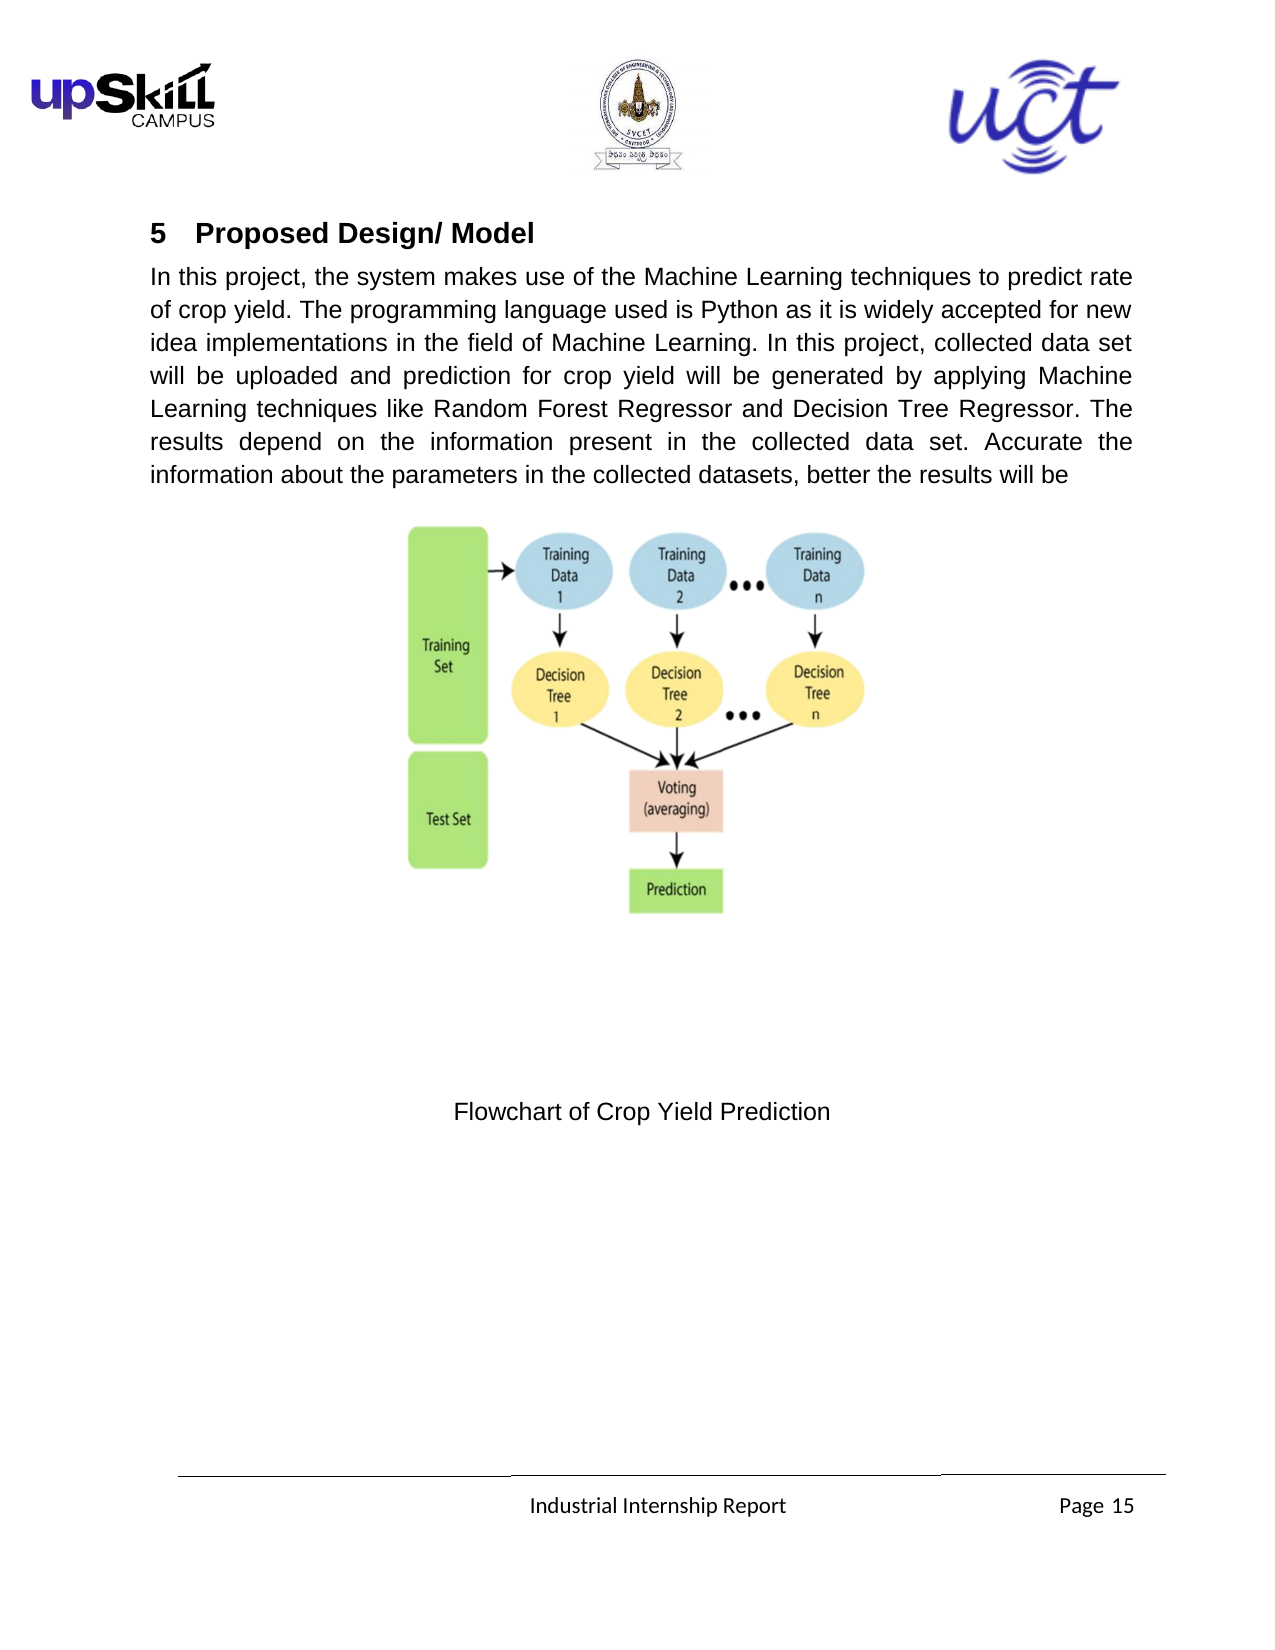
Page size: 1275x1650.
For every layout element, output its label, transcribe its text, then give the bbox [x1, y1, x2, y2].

text In this project, the system makes use of the Machine Learning techniques to predict rate of crop yield. The programming language used is Python as it is widely accepted for new idea implementations in the field of Machine Learning. In this project, collected data set will be uploaded and prediction for crop yield will be generated by applying Machine Learning techniques like Random Forest Regressor and Decision Tree Regressor. The results depend on the information present in the collected data set. Accurate the information about the parameters in the collected datasets, better the results will be [150, 262, 1134, 489]
subtitle Proposed Design/ Model [150, 216, 1134, 250]
text Flowchart of Crop Yield Prediction [150, 1097, 1134, 1126]
